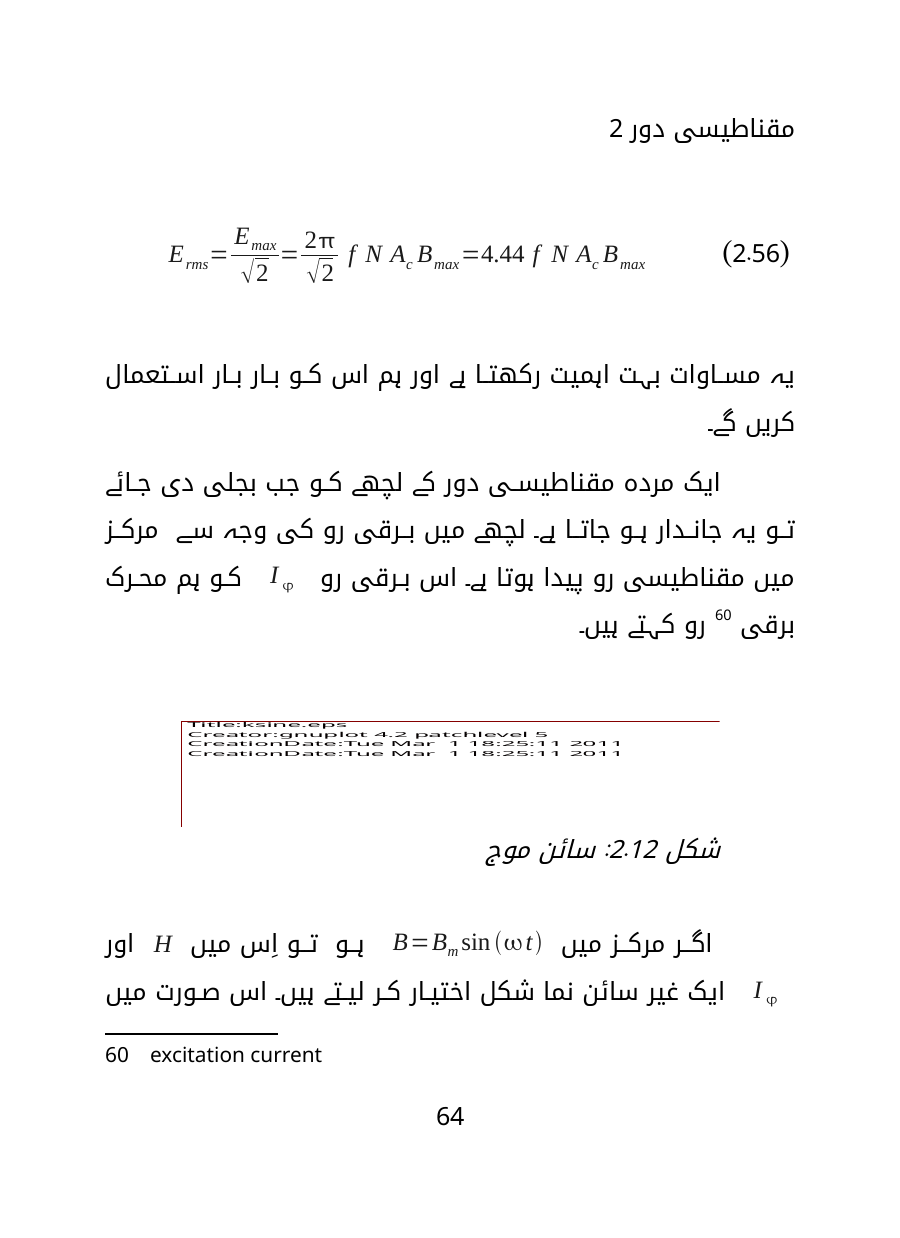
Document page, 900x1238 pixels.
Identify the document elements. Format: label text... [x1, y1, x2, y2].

text اگر مرکز میں ہو تو اِس میںاور ایک غیر سائن نما شکل اختیار کر لیتے ہیں۔ اس صورت میں اِن کے آر ایم ایس مقداراور ہوتے ہیں، جہاں [105, 921, 795, 1015]
text ایک مردہ مقناطیسی دور کے لچھے کو جب بجلی دی جائے تو یہ جاندار ہو جاتا ہے۔ لچھے میں برقی رو کی وجہ سے مرکز میں مقناطیسی رو پیدا ہوتا ہے۔ اس برقی رو کو ہم محرک برقی رو کہتے ہیں۔ [105, 459, 795, 649]
text شکل 2.12: سائن موج [180, 720, 720, 874]
table_header (2.56) [698, 216, 795, 305]
text یہ مساوات بہت اہمیت رکھتا ہے اور ہم اس کو بار بار استعمال کریں گے۔ [105, 352, 795, 447]
text excitation current [105, 1040, 795, 1068]
table_header [105, 216, 698, 305]
